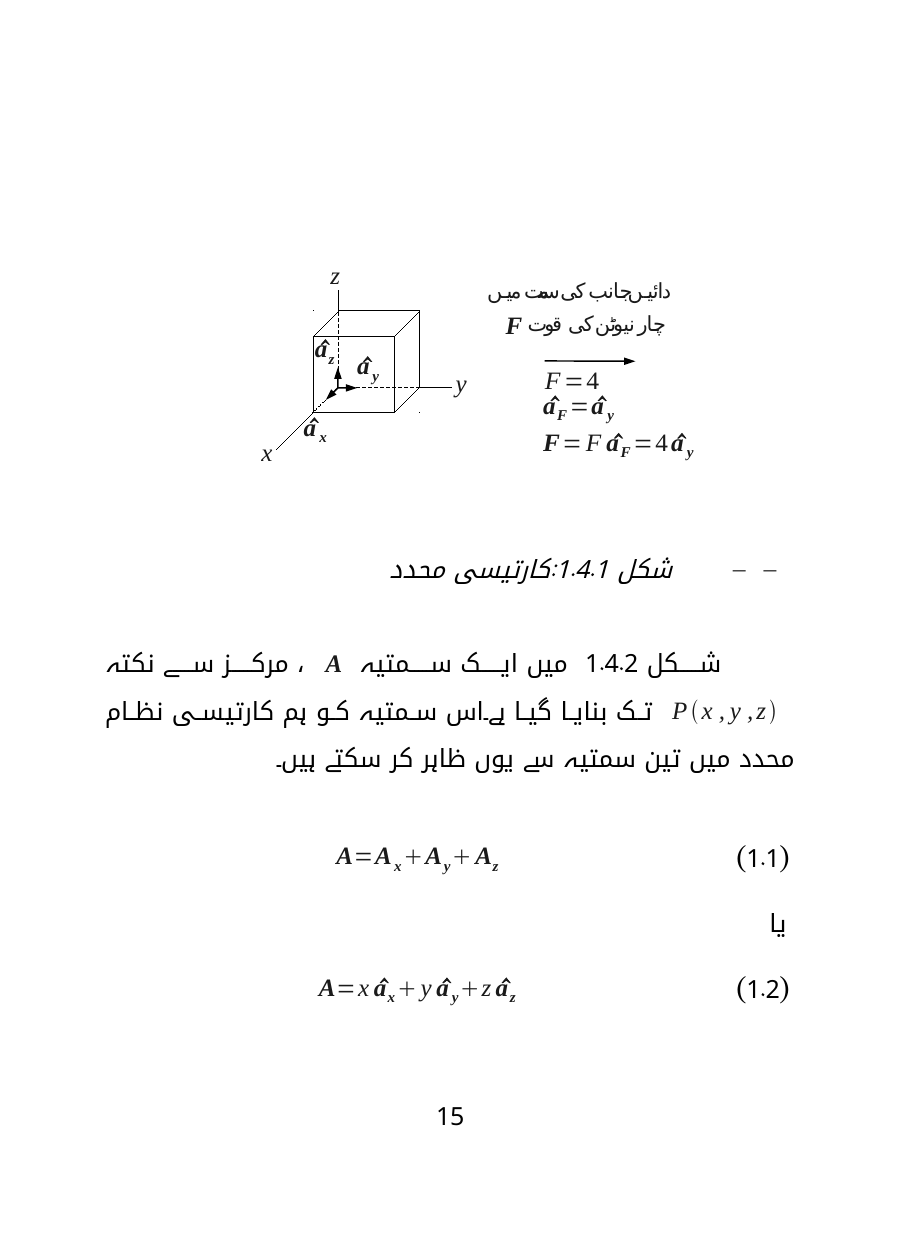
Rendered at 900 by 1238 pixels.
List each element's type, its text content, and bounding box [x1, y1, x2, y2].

table_header [105, 961, 718, 1032]
list شکل 11:کارتیسی محدد [137, 181, 763, 594]
table_header (1.1) [718, 829, 795, 901]
table_header [105, 829, 718, 901]
table_header (1.2) [718, 961, 795, 1032]
text شکل 12 میں ایک سمتیہ، مرکز سے نکتہ تک بنایا گیا ہے۔اس سمتیہ کو ہم کارتیسی نظام محدد میں تین سمتیہ سے یوں ظاہر کر سکتے ہیں۔ [105, 641, 795, 783]
text یا [105, 901, 795, 948]
